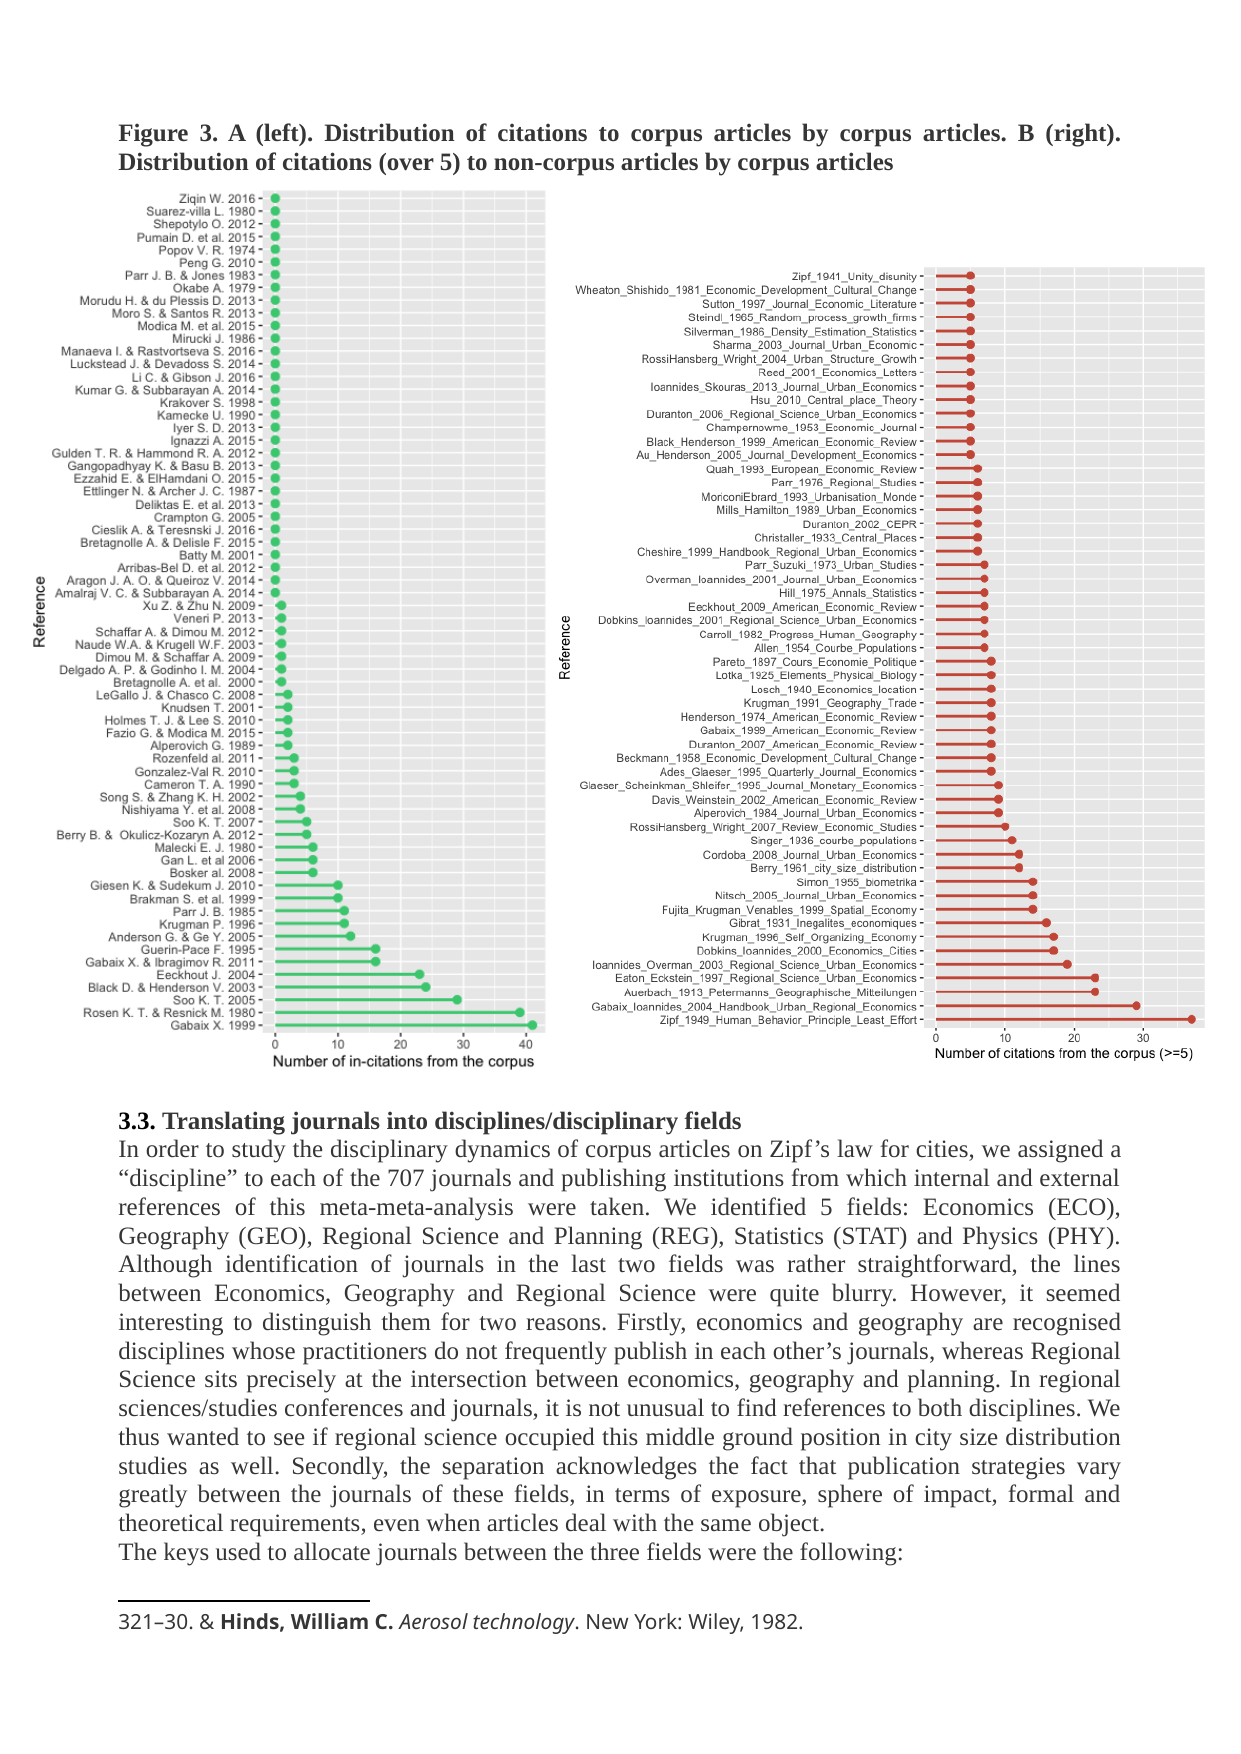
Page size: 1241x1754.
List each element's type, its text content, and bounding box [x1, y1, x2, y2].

text In order to study the disciplinary dynamics of corpus articles on Zipf’s law for cities, we assigned a “discipline” to each of the 707 journals and publishing institutions from which internal and external references of this meta-meta-analysis were taken. We identified 5 fields: Economics (ECO), Geography (GEO), Regional Science and Planning (REG), Statistics (STAT) and Physics (PHY). Although identification of journals in the last two fields was rather straightforward, the lines between Economics, Geography and Regional Science were quite blurry. However, it seemed interesting to distinguish them for two reasons. Firstly, economics and geography are recognised disciplines whose practitioners do not frequently publish in each other’s journals, whereas Regional Science sits precisely at the intersection between economics, geography and planning. In regional sciences/studies conferences and journals, it is not unusual to find references to both disciplines. We thus wanted to see if regional science occupied this middle ground position in city size distribution studies as well. Secondly, the separation acknowledges the fact that publication strategies vary greatly between the journals of these fields, in terms of exposure, sphere of impact, formal and theoretical requirements, even when articles deal with the same object. [118, 1134, 1122, 1537]
picture [26, 183, 1211, 1077]
text 3.3. Translating journals into disciplines/disciplinary fields [118, 1106, 1122, 1134]
text The keys used to allocate journals between the three fields were the following: [118, 1537, 1122, 1566]
text Figure 3. A (left). Distribution of citations to corpus articles by corpus articles. B (right). Distribution of citations (over 5) to non-corpus articles by corpus articles [118, 118, 1122, 176]
text 321–30. & Hinds, William C. Aerosol technology. New York: Wiley, 1982. [118, 1607, 1122, 1636]
